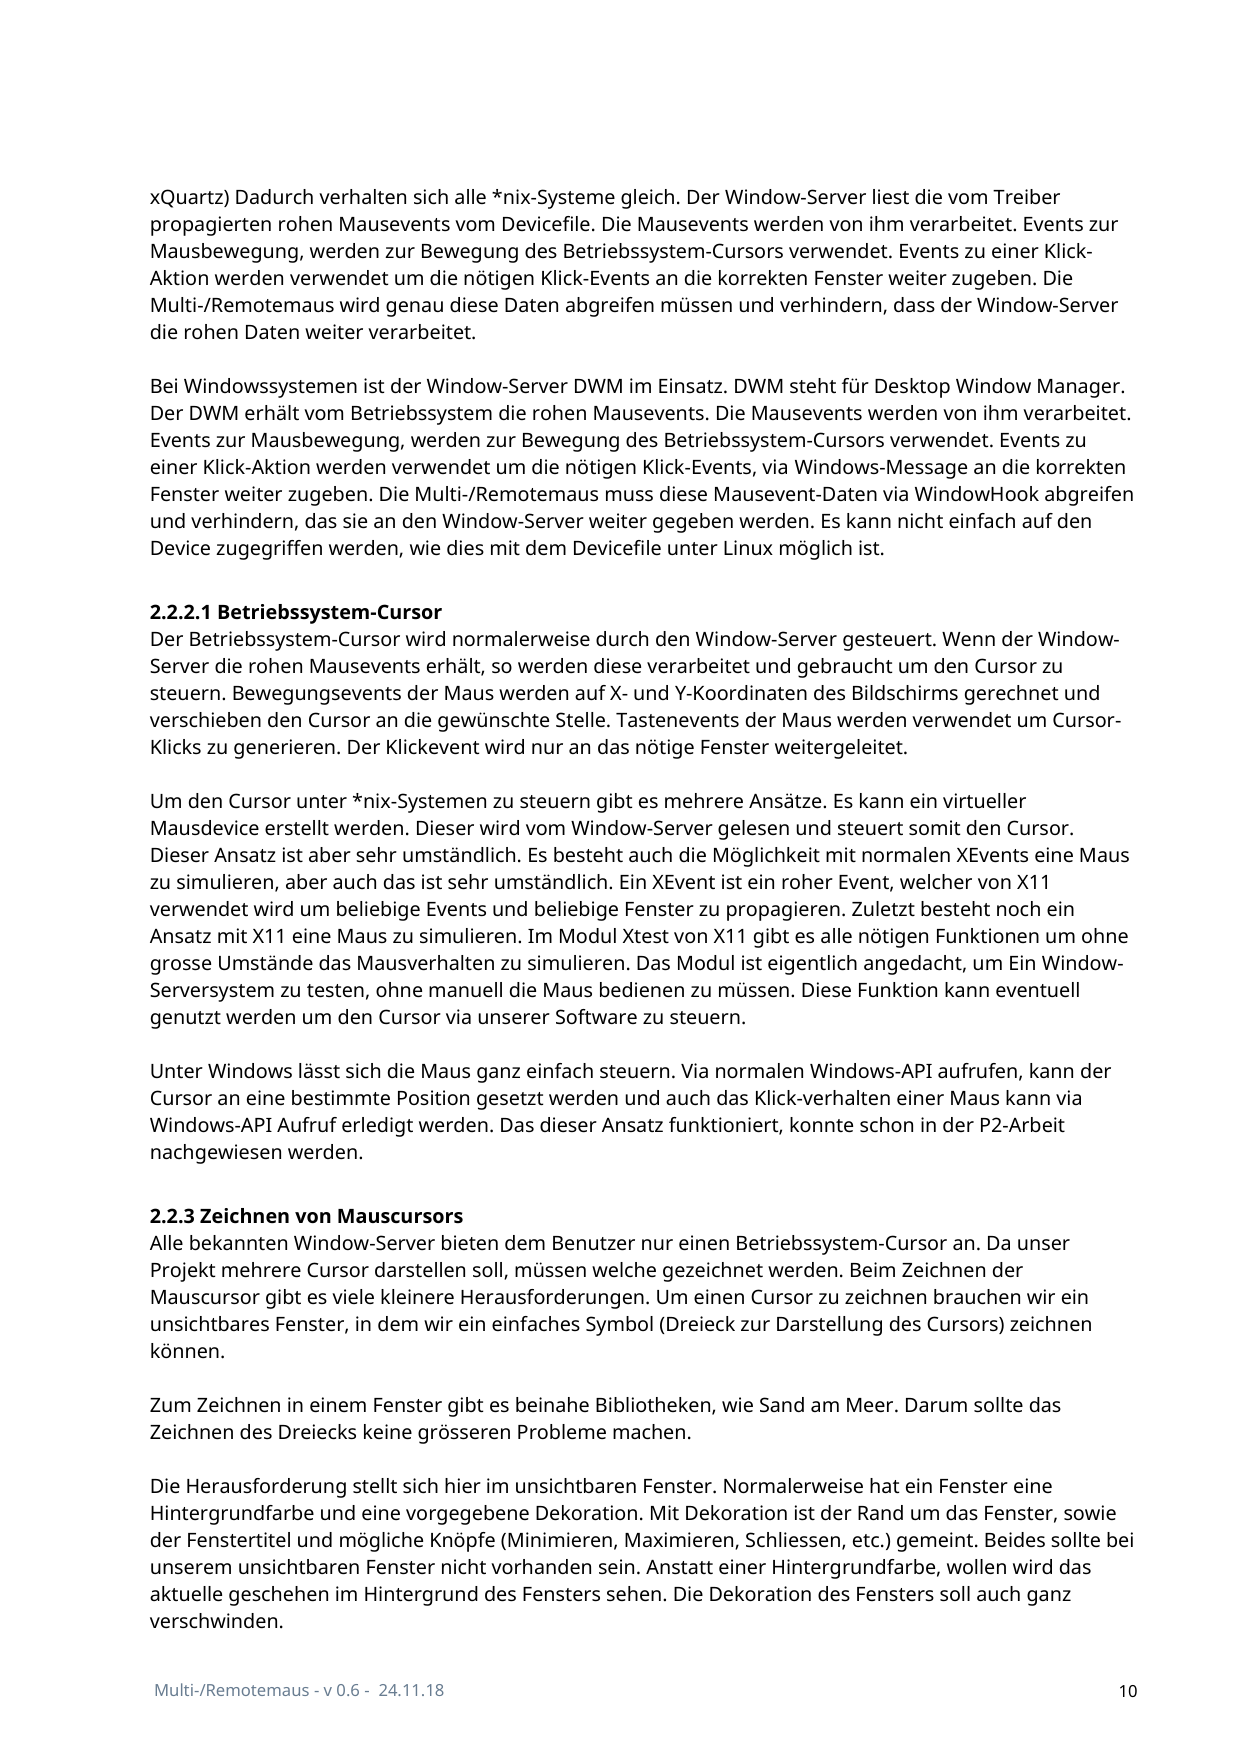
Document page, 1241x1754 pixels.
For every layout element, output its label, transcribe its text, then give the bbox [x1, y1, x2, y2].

text Die Herausforderung stellt sich hier im unsichtbaren Fenster. Normalerweise hat ein Fenster eine Hintergrundfarbe und eine vorgegebene Dekoration. Mit Dekoration ist der Rand um das Fenster, sowie der Fenstertitel und mögliche Knöpfe (Minimieren, Maximieren, Schliessen, etc.) gemeint. Beides sollte bei unserem unsichtbaren Fenster nicht vorhanden sein. Anstatt einer Hintergrundfarbe, wollen wird das aktuelle geschehen im Hintergrund des Fensters sehen. Die Dekoration des Fensters soll auch ganz verschwinden. [149, 1472, 1136, 1634]
subtitle Zeichnen von Mauscursors [149, 1202, 1136, 1229]
text Bei Windowssystemen ist der Window-Server DWM im Einsatz. DWM steht für Desktop Window Manager. Der DWM erhält vom Betriebssystem die rohen Mausevents. Die Mausevents werden von ihm verarbeitet. Events zur Mausbewegung, werden zur Bewegung des Betriebssystem-Cursors verwendet. Events zu einer Klick-Aktion werden verwendet um die nötigen Klick-Events, via Windows-Message an die korrekten Fenster weiter zugeben. Die Multi-/Remotemaus muss diese Mausevent-Daten via WindowHook abgreifen und verhindern, das sie an den Window-Server weiter gegeben werden. Es kann nicht einfach auf den Device zugegriffen werden, wie dies mit dem Devicefile unter Linux möglich ist. [149, 372, 1136, 561]
text Alle bekannten Window-Server bieten dem Benutzer nur einen Betriebssystem-Cursor an. Da unser Projekt mehrere Cursor darstellen soll, müssen welche gezeichnet werden. Beim Zeichnen der Mauscursor gibt es viele kleinere Herausforderungen. Um einen Cursor zu zeichnen brauchen wir ein unsichtbares Fenster, in dem wir ein einfaches Symbol (Dreieck zur Darstellung des Cursors) zeichnen können. [149, 1229, 1136, 1364]
text xQuartz) Dadurch verhalten sich alle *nix-Systeme gleich. Der Window-Server liest die vom Treiber propagierten rohen Mausevents vom Devicefile. Die Mausevents werden von ihm verarbeitet. Events zur Mausbewegung, werden zur Bewegung des Betriebssystem-Cursors verwendet. Events zu einer Klick-Aktion werden verwendet um die nötigen Klick-Events an die korrekten Fenster weiter zugeben. Die Multi-/Remotemaus wird genau diese Daten abgreifen müssen und verhindern, dass der Window-Server die rohen Daten weiter verarbeitet. [149, 183, 1136, 345]
text Unter Windows lässt sich die Maus ganz einfach steuern. Via normalen Windows-API aufrufen, kann der Cursor an eine bestimmte Position gesetzt werden und auch das Klick-verhalten einer Maus kann via Windows-API Aufruf erledigt werden. Das dieser Ansatz funktioniert, konnte schon in der P2-Arbeit nachgewiesen werden. [149, 1057, 1136, 1165]
text Um den Cursor unter *nix-Systemen zu steuern gibt es mehrere Ansätze. Es kann ein virtueller Mausdevice erstellt werden. Dieser wird vom Window-Server gelesen und steuert somit den Cursor. Dieser Ansatz ist aber sehr umständlich. Es besteht auch die Möglichkeit mit normalen XEvents eine Maus zu simulieren, aber auch das ist sehr umständlich. Ein XEvent ist ein roher Event, welcher von X11 verwendet wird um beliebige Events und beliebige Fenster zu propagieren. Zuletzt besteht noch ein Ansatz mit X11 eine Maus zu simulieren. Im Modul Xtest von X11 gibt es alle nötigen Funktionen um ohne grosse Umstände das Mausverhalten zu simulieren. Das Modul ist eigentlich angedacht, um Ein Window-Serversystem zu testen, ohne manuell die Maus bedienen zu müssen. Diese Funktion kann eventuell genutzt werden um den Cursor via unserer Software zu steuern. [149, 787, 1136, 1030]
text Der Betriebssystem-Cursor wird normalerweise durch den Window-Server gesteuert. Wenn der Window-Server die rohen Mausevents erhält, so werden diese verarbeitet und gebraucht um den Cursor zu steuern. Bewegungsevents der Maus werden auf X- und Y-Koordinaten des Bildschirms gerechnet und verschieben den Cursor an die gewünschte Stelle. Tastenevents der Maus werden verwendet um Cursor-Klicks zu generieren. Der Klickevent wird nur an das nötige Fenster weitergeleitet. [149, 625, 1136, 760]
subtitle Betriebssystem-Cursor [149, 598, 1136, 625]
text Zum Zeichnen in einem Fenster gibt es beinahe Bibliotheken, wie Sand am Meer. Darum sollte das Zeichnen des Dreiecks keine grösseren Probleme machen. [149, 1391, 1136, 1445]
